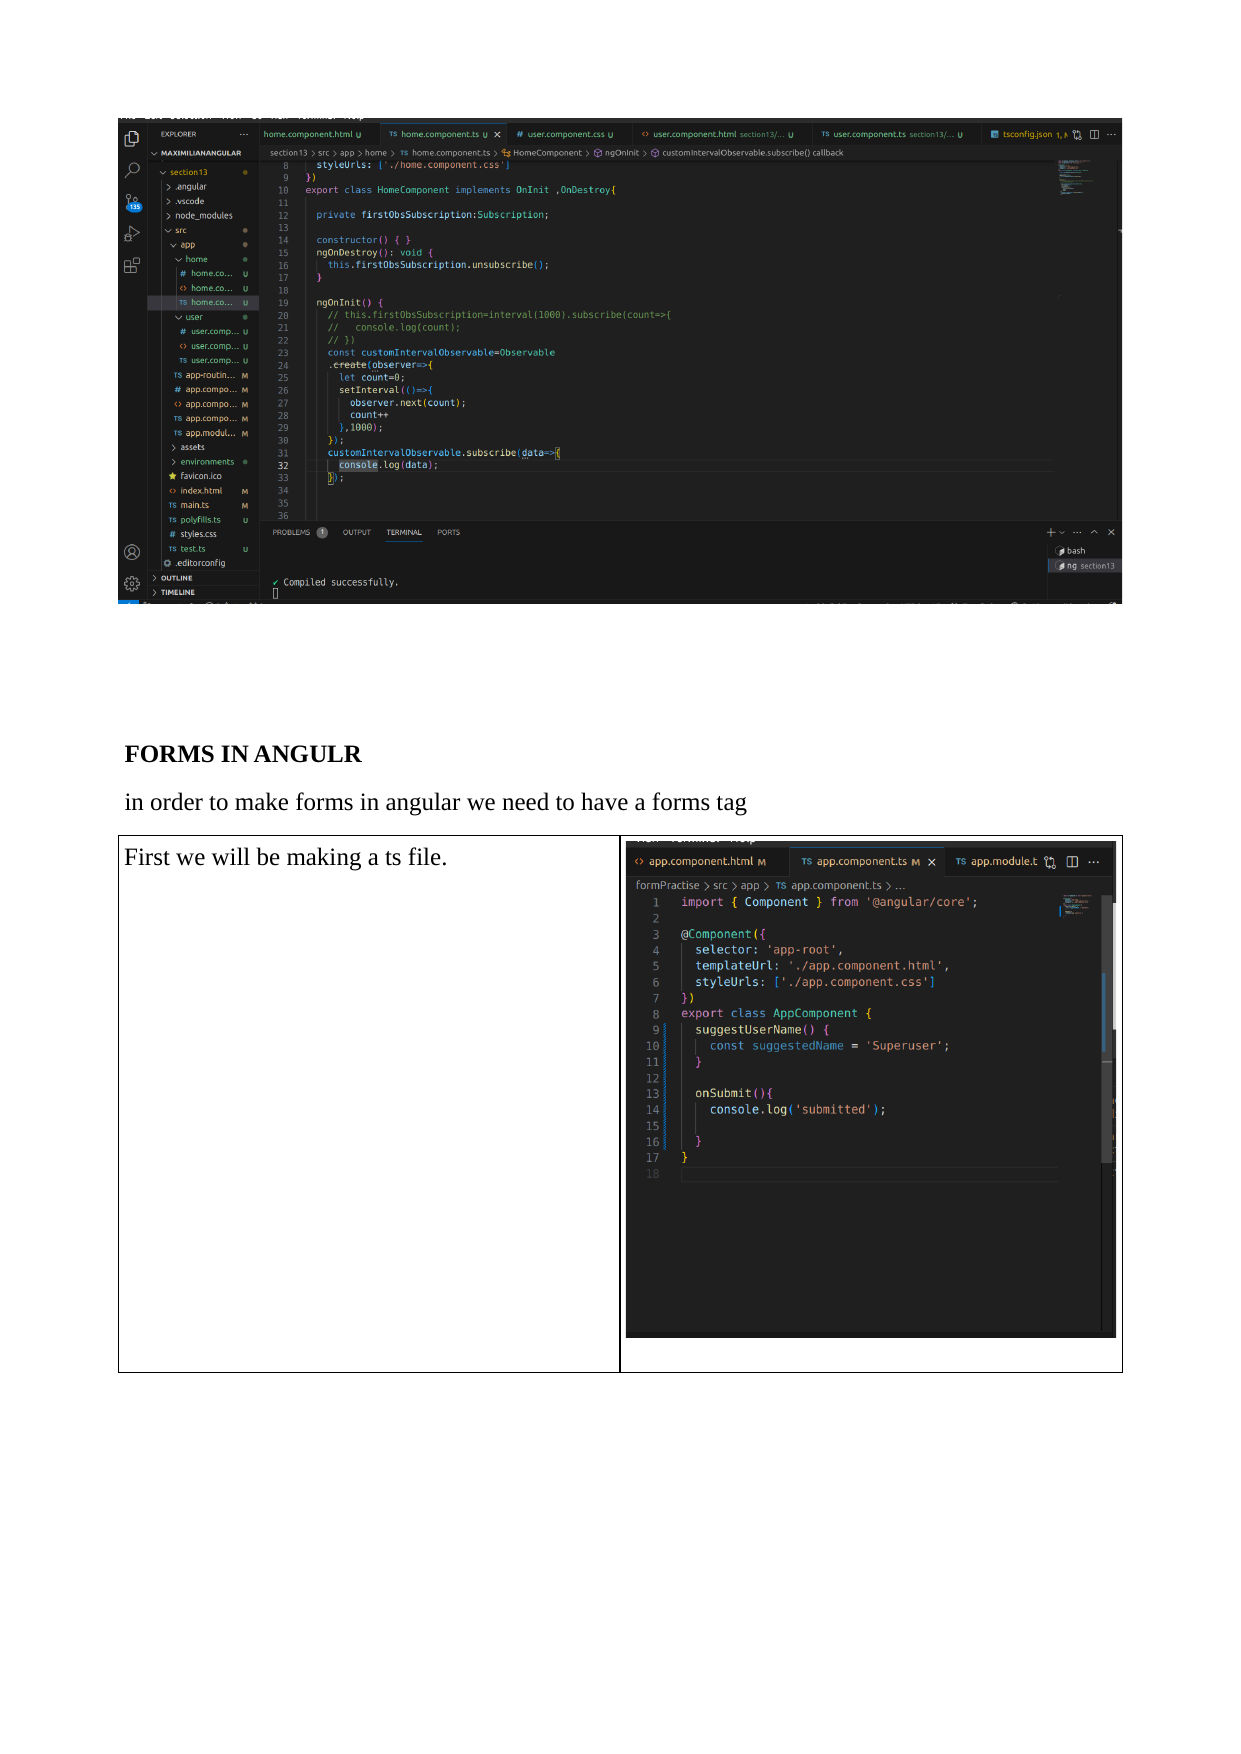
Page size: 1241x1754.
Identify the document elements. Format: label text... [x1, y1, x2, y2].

table_header [621, 836, 1122, 1372]
text FORMS IN ANGULR [118, 604, 1122, 768]
text in order to make forms in angular we need to have a forms tag [118, 787, 1122, 816]
table_header First we will be making a ts file. [119, 836, 619, 1372]
picture [625, 841, 1117, 1338]
picture [118, 118, 1123, 604]
